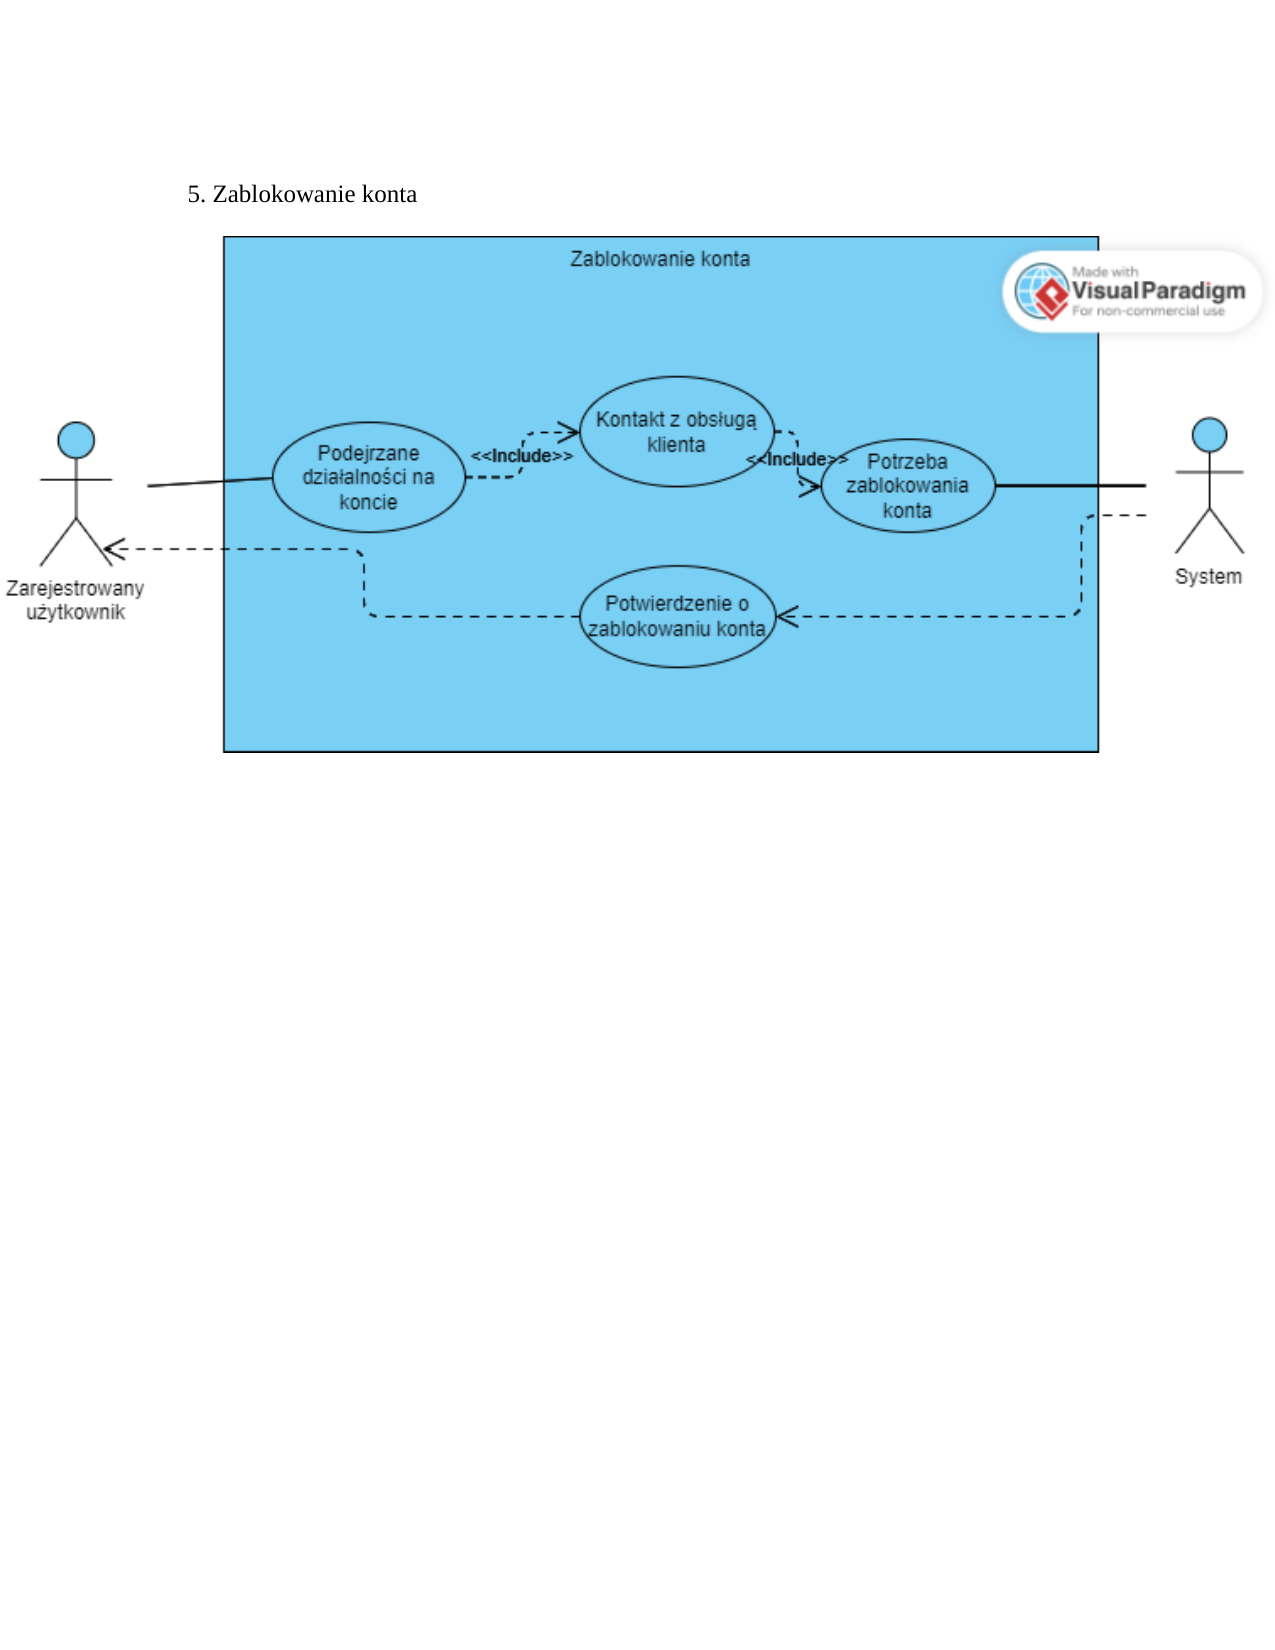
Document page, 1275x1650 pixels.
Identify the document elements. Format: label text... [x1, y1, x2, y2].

text 5. Zablokowanie konta [187, 179, 1087, 207]
picture [4, 236, 1275, 753]
